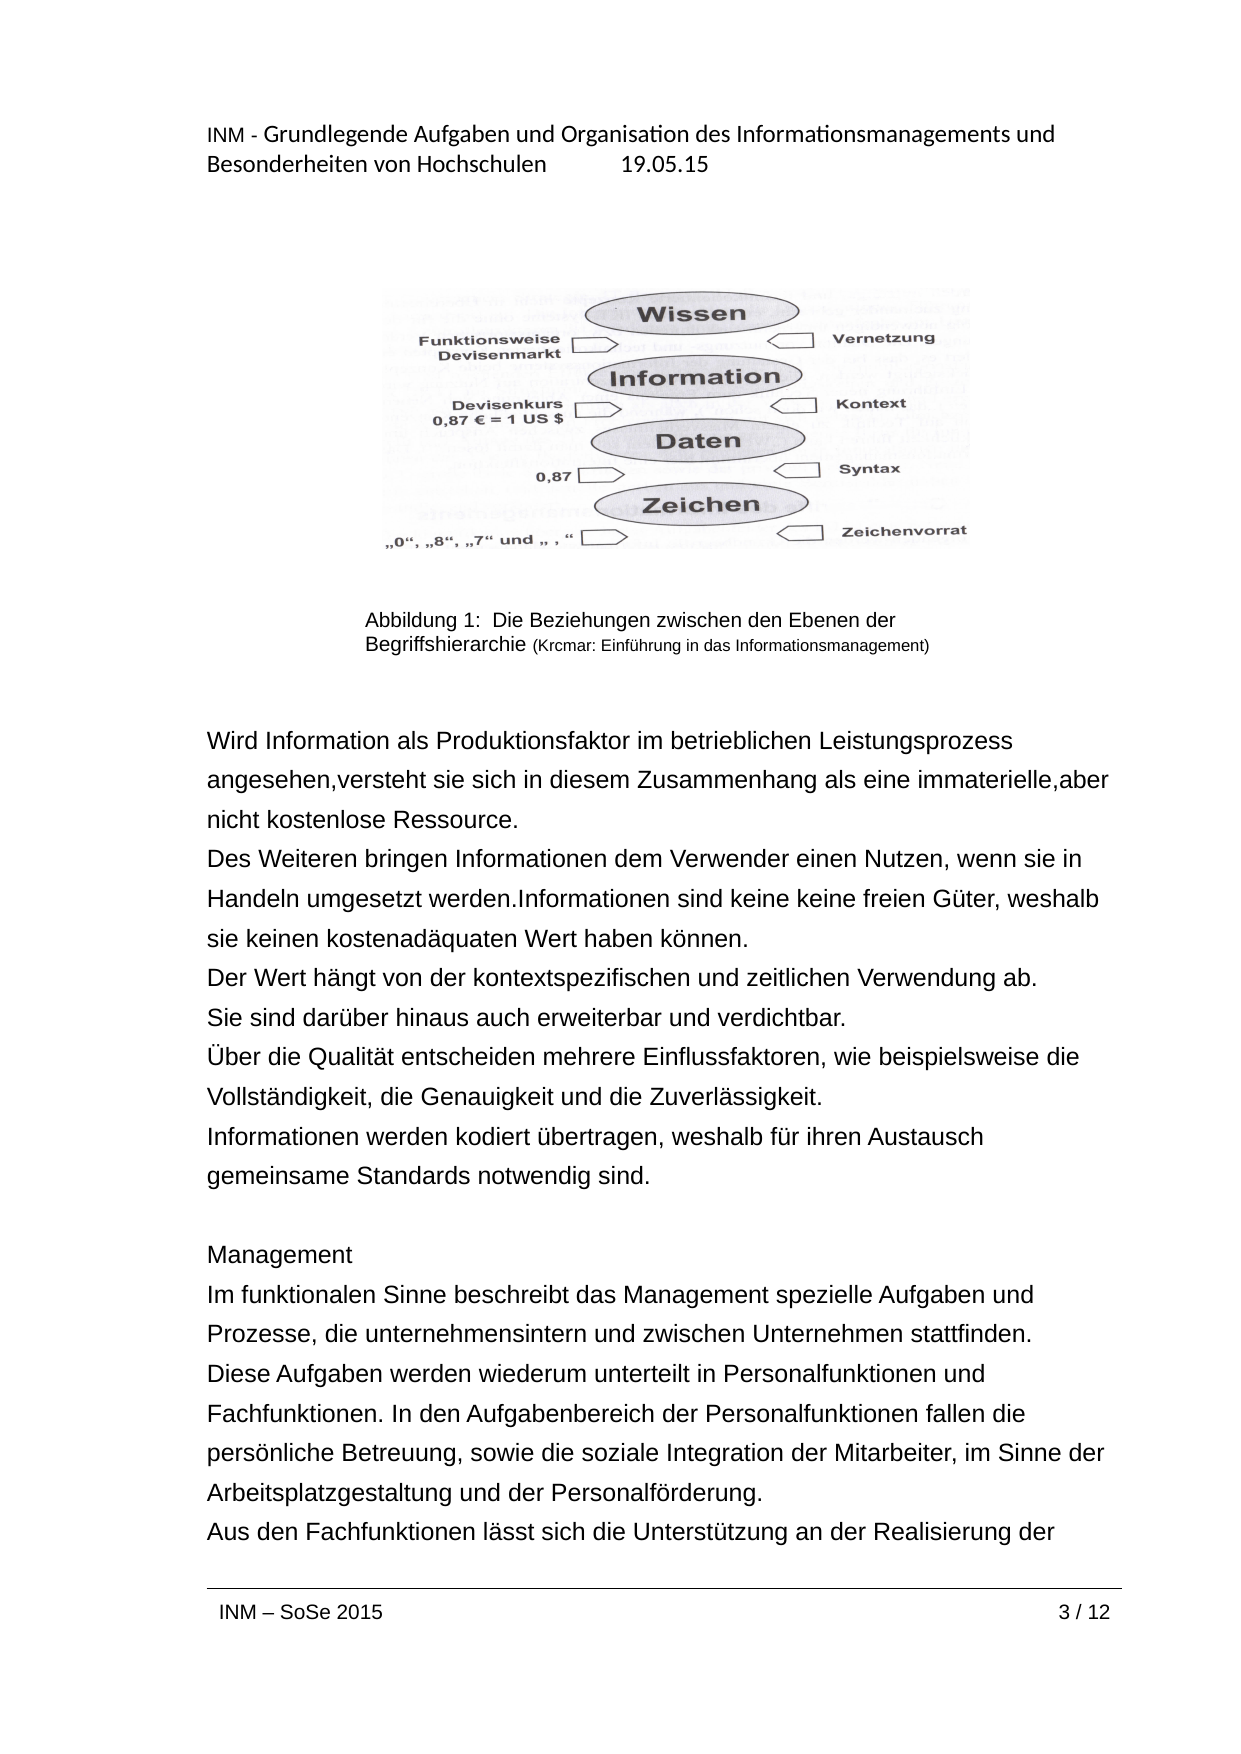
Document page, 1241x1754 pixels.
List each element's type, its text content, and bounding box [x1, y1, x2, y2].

text Informationen werden kodiert übertragen, weshalb für ihren Austausch gemeinsame Standards notwendig sind. [207, 1122, 1122, 1190]
text Diese Aufgaben werden wiederum unterteilt in Personalfunktionen und Fachfunktionen. In den Aufgabenbereich der Personalfunktionen fallen die persönliche Betreuung, sowie die soziale Integration der Mitarbeiter, im Sinne der Arbeitsplatzgestaltung und der Personalförderung. [207, 1359, 1122, 1507]
text Des Weiteren bringen Informationen dem Verwender einen Nutzen, wenn sie in Handeln umgesetzt werden.Informationen sind keine keine freien Güter, weshalb sie keinen kostenadäquaten Wert haben können. [207, 844, 1122, 952]
text Wird Information als Produktionsfaktor im betrieblichen Leistungsprozess angesehen,versteht sie sich in diesem Zusammenhang als eine immaterielle,aber nicht kostenlose Ressource. [207, 209, 1122, 834]
text Aus den Fachfunktionen lässt sich die Unterstützung an der Realisierung der [207, 1517, 1122, 1546]
text Management [207, 1240, 1122, 1269]
text Über die Qualität entscheiden mehrere Einflussfaktoren, wie beispielsweise die Vollständigkeit, die Genauigkeit und die Zuverlässigkeit. [207, 1042, 1122, 1111]
text Der Wert hängt von der kontextspezifischen und zeitlichen Verwendung ab. [207, 963, 1122, 992]
text Abbildung 1: Die Beziehungen zwischen den Ebenen der Begriffshierarchie (Krcmar: Einführung in das Informationsmanagement) [365, 277, 989, 656]
text Sie sind darüber hinaus auch erweiterbar und verdichtbar. [207, 1003, 1122, 1032]
text Im funktionalen Sinne beschreibt das Management spezielle Aufgaben und Prozesse, die unternehmensintern und zwischen Unternehmen stattfinden. [207, 1280, 1122, 1348]
